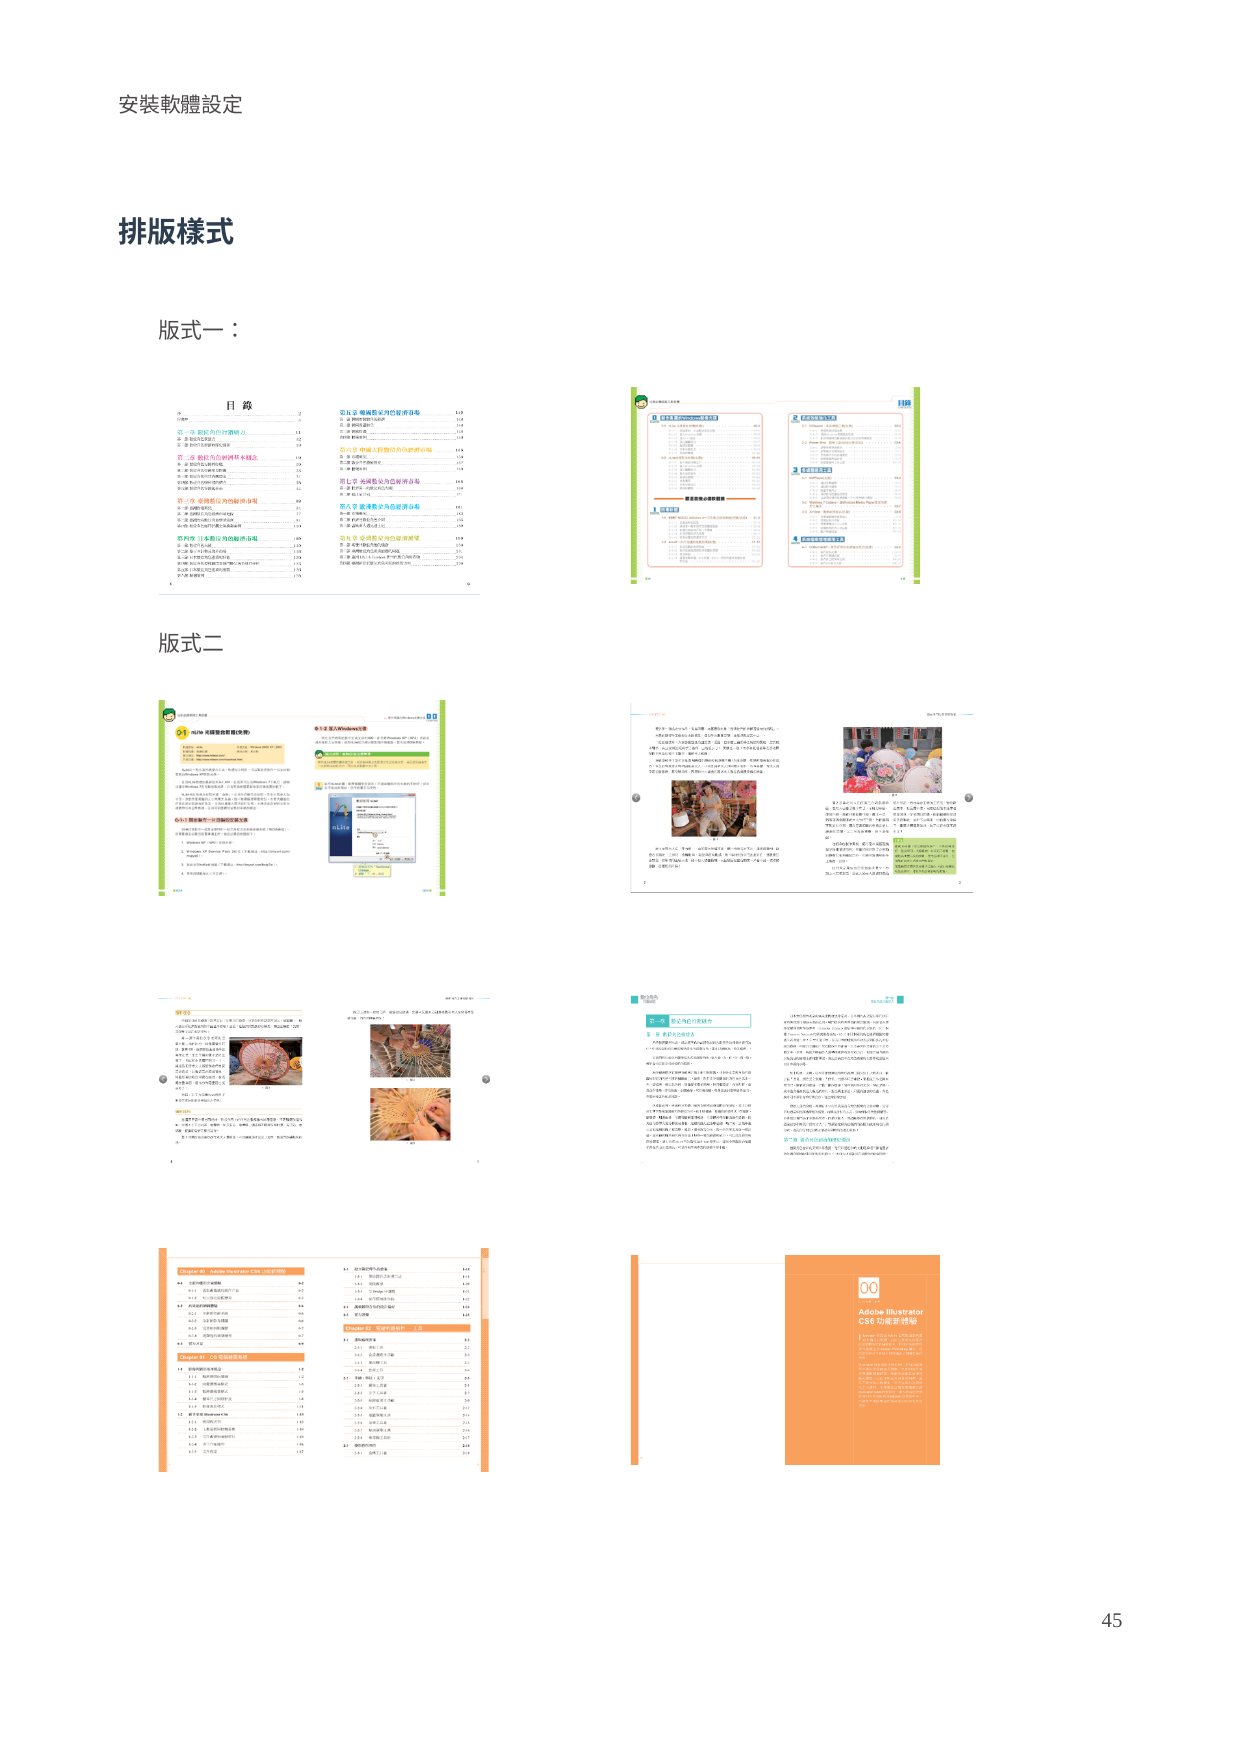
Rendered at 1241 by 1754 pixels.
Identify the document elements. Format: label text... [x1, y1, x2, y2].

table_cell [147, 1475, 619, 1537]
table_cell 版式二 [147, 600, 619, 662]
table_header [620, 288, 1092, 350]
table_cell [147, 1163, 619, 1225]
table_cell [620, 1163, 1092, 1225]
table_cell [147, 913, 619, 975]
table_cell [147, 1225, 619, 1475]
table_cell [620, 975, 1092, 1162]
table_cell [620, 913, 1092, 975]
text 排版樣式 [118, 212, 1122, 250]
table_cell [620, 600, 1092, 662]
table_cell [147, 350, 619, 600]
table_cell [147, 663, 619, 912]
table_cell [620, 663, 1092, 912]
table_cell [620, 350, 1092, 600]
table_cell [147, 975, 619, 1162]
table_cell [620, 1225, 1092, 1475]
table_cell [620, 1475, 1092, 1537]
table_header 版式一： [147, 288, 619, 350]
